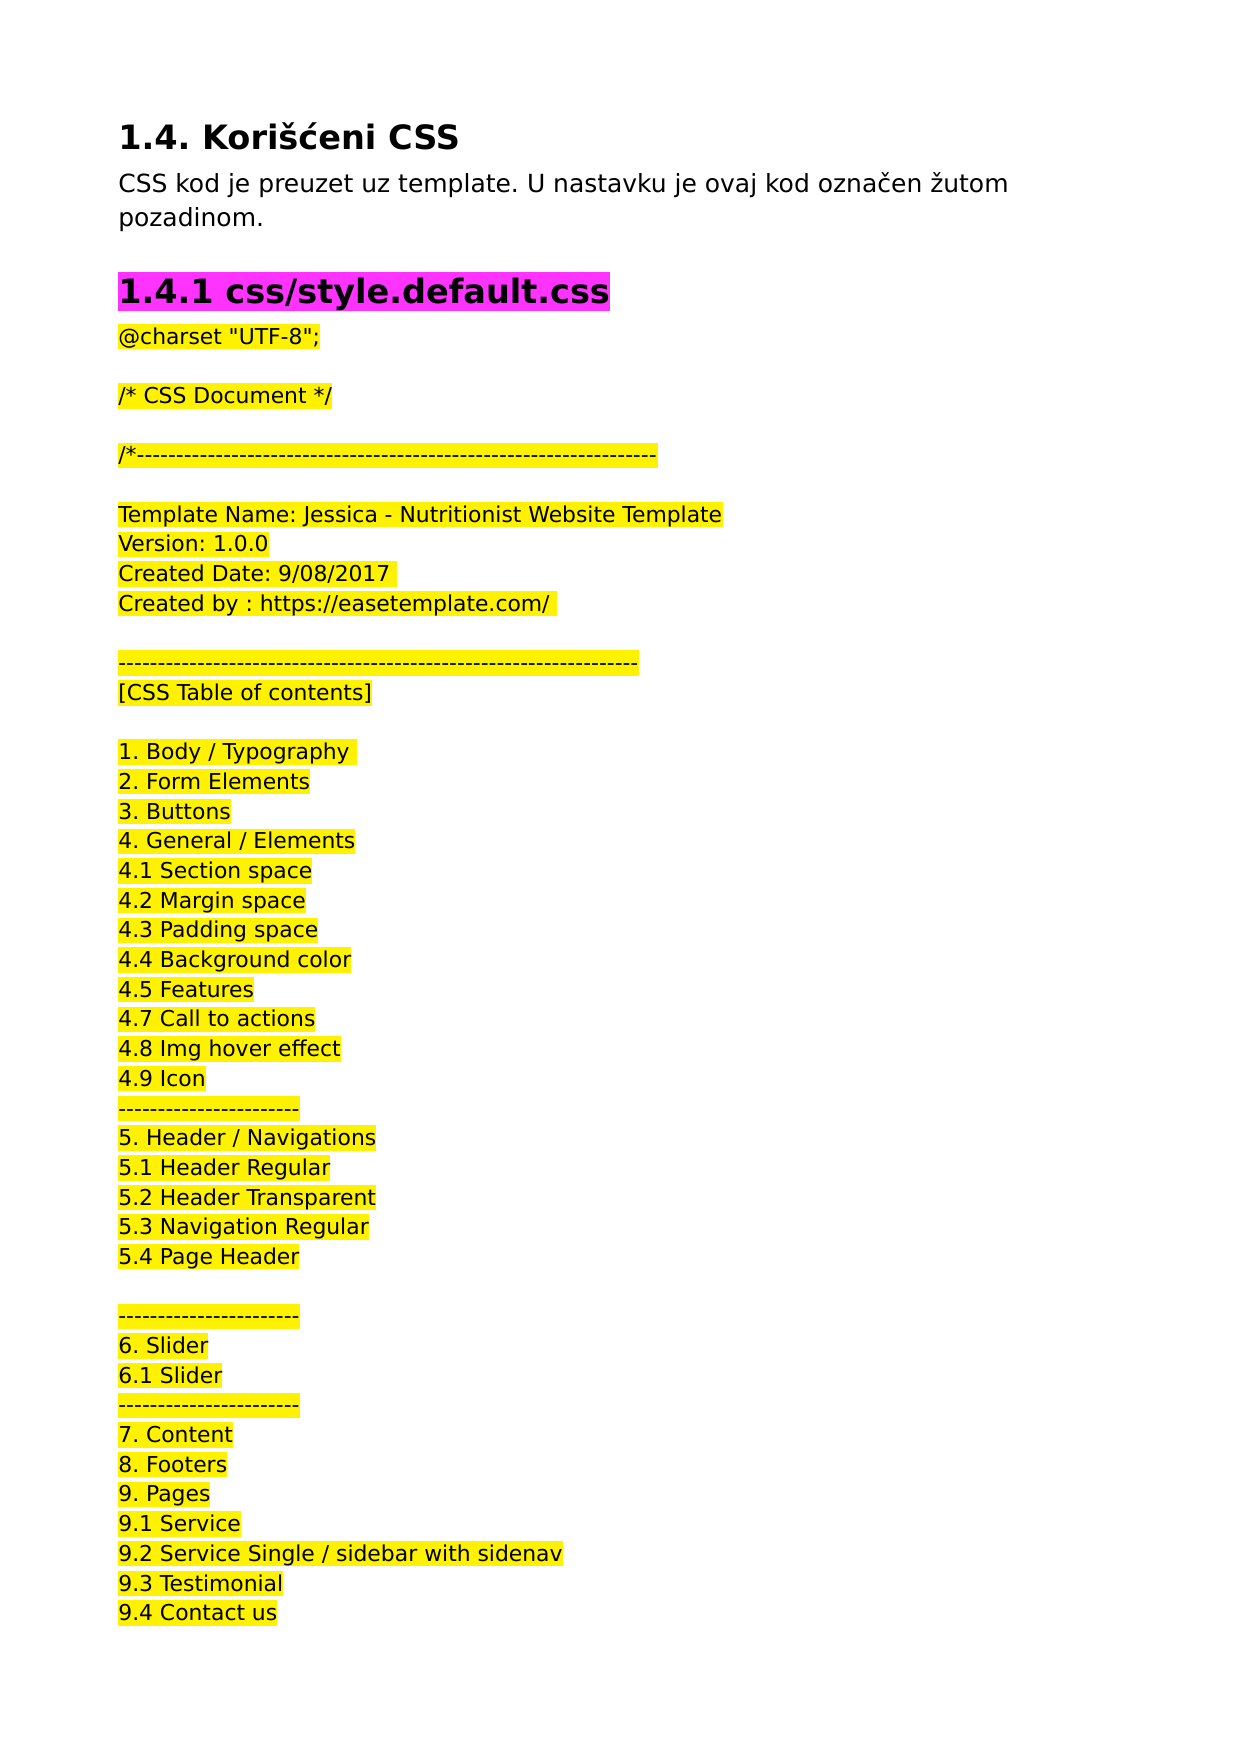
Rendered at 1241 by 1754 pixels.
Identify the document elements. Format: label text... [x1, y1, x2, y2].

text CSS kod je preuzet uz template. U nastavku je ovaj kod označen žutom pozadinom. [118, 170, 1122, 232]
text 6.1 Slider [118, 1359, 1122, 1388]
text 9. Pages [118, 1477, 1122, 1507]
text 4.5 Features [118, 973, 1122, 1002]
text 9.4 Contact us [118, 1596, 1122, 1626]
text 2. Form Elements [118, 765, 1122, 794]
text 8. Footers [118, 1448, 1122, 1477]
text 1. Body / Typography [118, 735, 1122, 765]
text 5. Header / Navigations [118, 1121, 1122, 1151]
text 6. Slider [118, 1329, 1122, 1359]
text 3. Buttons [118, 794, 1122, 824]
text 4.4 Background color [118, 943, 1122, 973]
text 4.9 Icon [118, 1062, 1122, 1091]
text 4.2 Margin space [118, 884, 1122, 913]
text 5.2 Header Transparent [118, 1181, 1122, 1210]
text 4.8 Img hover effect [118, 1032, 1122, 1062]
text ----------------------- [118, 1091, 1122, 1121]
text 9.2 Service Single / sidebar with sidenav [118, 1537, 1122, 1566]
text [CSS Table of contents] [118, 676, 1122, 706]
text Template Name: Jessica - Nutritionist Website Template [118, 498, 1122, 527]
text @charset "UTF-8"; [118, 324, 1122, 349]
text /* CSS Document */ [118, 379, 1122, 409]
text ----------------------- [118, 1299, 1122, 1329]
text 4. General / Elements [118, 824, 1122, 854]
text Created Date: 9/08/2017 [118, 557, 1122, 587]
text 4.7 Call to actions [118, 1002, 1122, 1032]
subtitle 1.4.1 css/style.default.css [118, 272, 1122, 311]
subtitle 1.4. Korišćeni CSS [118, 118, 1122, 157]
text ----------------------- [118, 1388, 1122, 1418]
text 5.3 Navigation Regular [118, 1210, 1122, 1240]
text 4.3 Padding space [118, 913, 1122, 943]
text 7. Content [118, 1418, 1122, 1448]
text 9.1 Service [118, 1507, 1122, 1537]
text 4.1 Section space [118, 854, 1122, 884]
text 5.1 Header Regular [118, 1151, 1122, 1181]
text 9.3 Testimonial [118, 1566, 1122, 1596]
text Created by : https://easetemplate.com/ [118, 587, 1122, 616]
text Version: 1.0.0 [118, 527, 1122, 557]
text /*------------------------------------------------------------------ [118, 438, 1122, 468]
text 5.4 Page Header [118, 1240, 1122, 1269]
text ------------------------------------------------------------------ [118, 646, 1122, 676]
